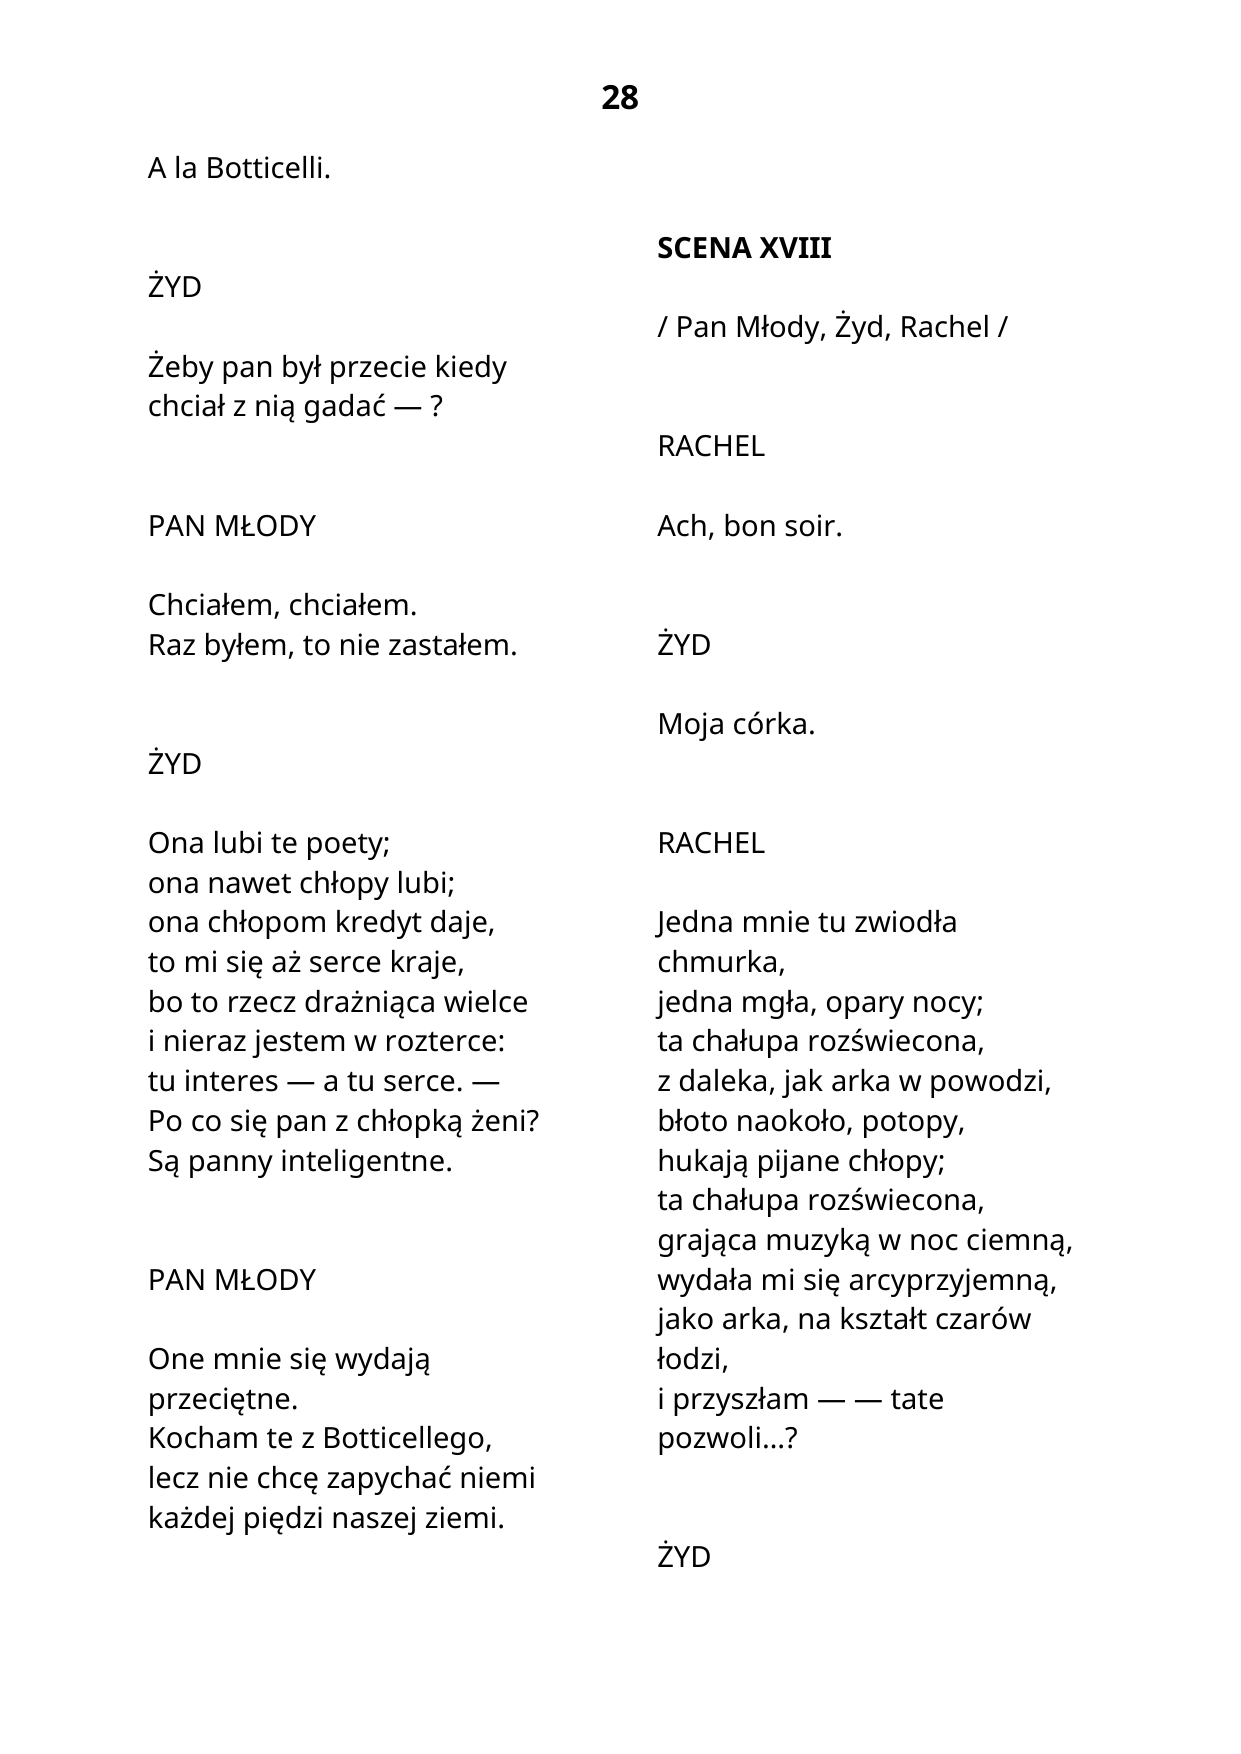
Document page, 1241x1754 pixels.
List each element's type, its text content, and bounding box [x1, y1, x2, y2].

text wydała mi się arcyprzyjemną, [657, 1259, 1093, 1298]
text A la Botticelli. [148, 148, 583, 187]
text z daleka, jak arka w powodzi, [657, 1060, 1093, 1100]
text każdej piędzi naszej ziemi. [148, 1497, 583, 1537]
text i nieraz jestem w rozterce: [148, 1021, 583, 1060]
text Moja córka. [657, 703, 1093, 743]
text ta chałupa rozświecona, [657, 1179, 1093, 1219]
text RACHEL [657, 822, 1093, 862]
text PAN MŁODY [148, 1259, 583, 1298]
text lecz nie chcę zapychać niemi [148, 1457, 583, 1497]
text Kocham te z Botticellego, [148, 1418, 583, 1457]
text Ona lubi te poety; [148, 822, 583, 862]
text ŻYD [148, 267, 583, 306]
text ŻYD [657, 1537, 1093, 1576]
text bo to rzecz drażniąca wielce [148, 981, 583, 1021]
text PAN MŁODY [148, 505, 583, 544]
text Raz byłem, to nie zastałem. [148, 624, 583, 663]
text Po co się pan z chłopką żeni? [148, 1100, 583, 1140]
text to mi się aż serce kraje, [148, 941, 583, 981]
text Chciałem, chciałem. [148, 584, 583, 624]
text Są panny inteligentne. [148, 1140, 583, 1179]
text Żeby pan był przecie kiedy [148, 346, 583, 386]
text ona nawet chłopy lubi; [148, 862, 583, 902]
text SCENA XVIII [657, 227, 1093, 267]
text One mnie się wydają przeciętne. [148, 1338, 583, 1418]
text jako arka, na kształt czarów łodzi, [657, 1298, 1093, 1378]
text ta chałupa rozświecona, [657, 1021, 1093, 1060]
text ŻYD [148, 743, 583, 783]
text ŻYD [657, 624, 1093, 663]
text chciał z nią gadać — ? [148, 386, 583, 425]
text / Pan Młody, Żyd, Rachel / [657, 306, 1093, 346]
text i przyszłam — — tate pozwoli…? [657, 1378, 1093, 1457]
text hukają pijane chłopy; [657, 1140, 1093, 1179]
text tu interes — a tu serce. — [148, 1060, 583, 1100]
text jedna mgła, opary nocy; [657, 981, 1093, 1021]
text RACHEL [657, 425, 1093, 465]
text Jedna mnie tu zwiodła chmurka, [657, 902, 1093, 981]
text ona chłopom kredyt daje, [148, 902, 583, 941]
text błoto naokoło, potopy, [657, 1100, 1093, 1140]
text grająca muzyką w noc ciemną, [657, 1219, 1093, 1259]
text Ach, bon soir. [657, 505, 1093, 544]
